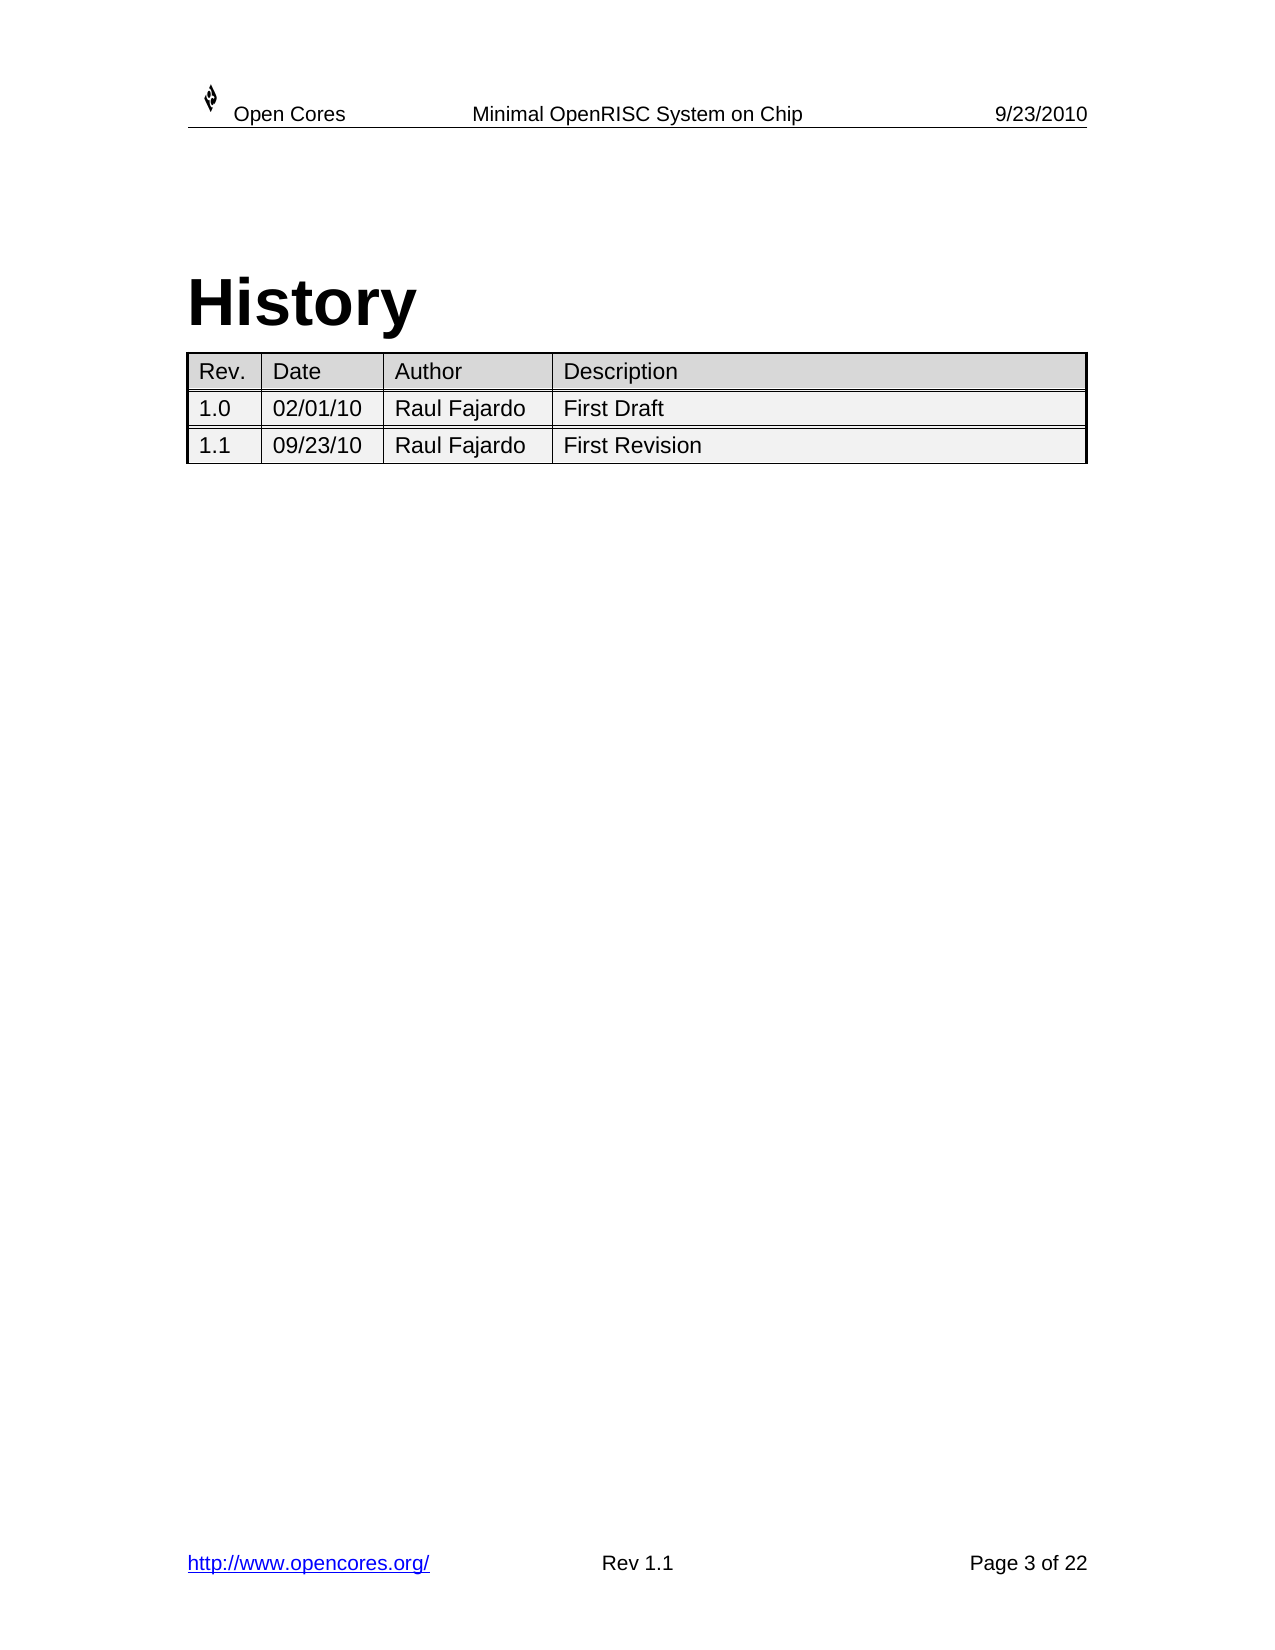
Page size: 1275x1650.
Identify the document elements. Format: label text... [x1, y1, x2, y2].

table_cell 02/01/10 [262, 392, 383, 425]
table_cell 09/23/10 [262, 429, 383, 462]
table_cell 1.0 [189, 392, 261, 425]
table_cell Raul Fajardo [384, 429, 552, 462]
table_header Rev. [189, 354, 261, 388]
text History [187, 262, 1087, 339]
table_cell 1.1 [189, 429, 261, 462]
table_header Author [384, 354, 552, 388]
table_header Description [553, 354, 1085, 388]
table_header Date [262, 354, 383, 388]
table_cell First Draft [553, 392, 1085, 425]
table_cell First Revision [553, 429, 1085, 462]
table_cell Raul Fajardo [384, 392, 552, 425]
